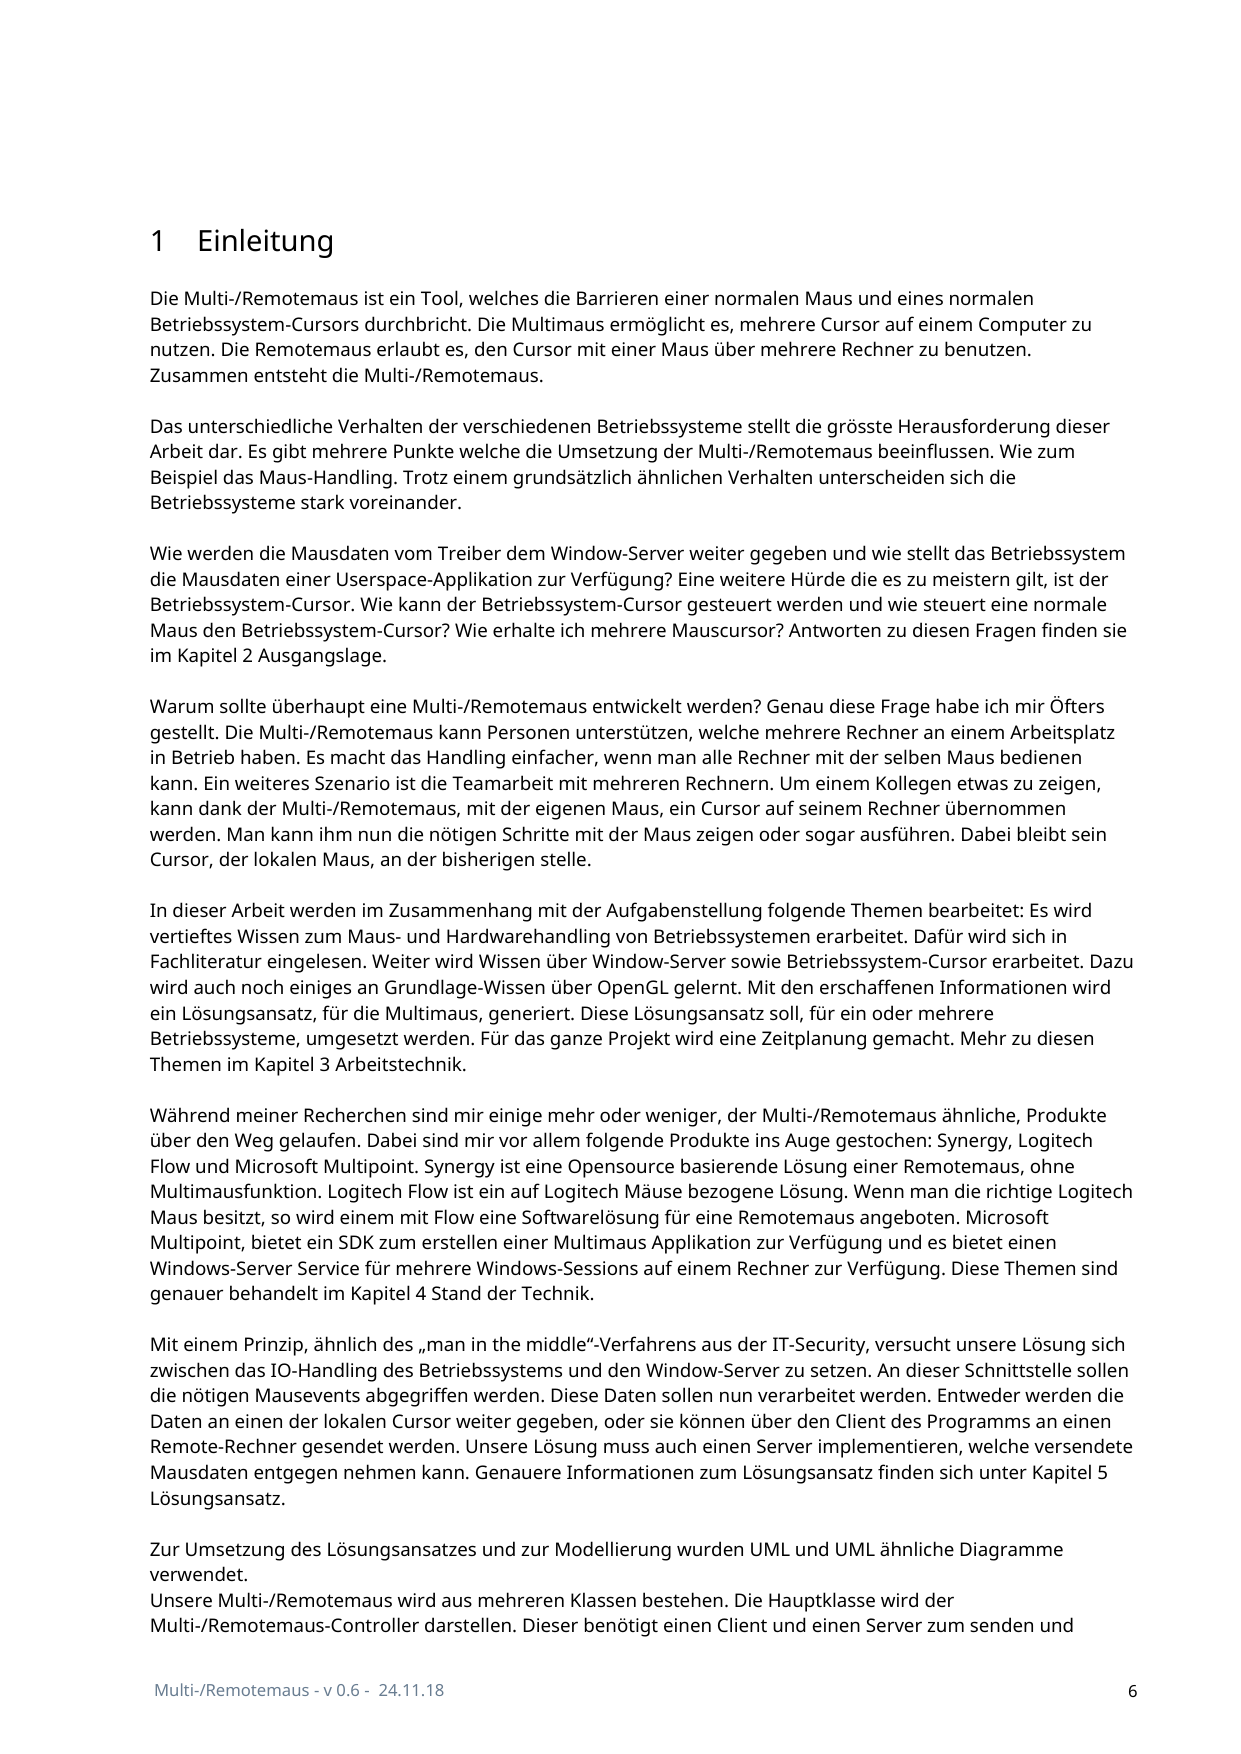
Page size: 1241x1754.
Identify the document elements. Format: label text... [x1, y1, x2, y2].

text Warum sollte überhaupt eine Multi-/Remotemaus entwickelt werden? Genau diese Frage habe ich mir Öfters gestellt. Die Multi-/Remotemaus kann Personen unterstützen, welche mehrere Rechner an einem Arbeitsplatz in Betrieb haben. Es macht das Handling einfacher, wenn man alle Rechner mit der selben Maus bedienen kann. Ein weiteres Szenario ist die Teamarbeit mit mehreren Rechnern. Um einem Kollegen etwas zu zeigen, kann dank der Multi-/Remotemaus, mit der eigenen Maus, ein Cursor auf seinem Rechner übernommen werden. Man kann ihm nun die nötigen Schritte mit der Maus zeigen oder sogar ausführen. Dabei bleibt sein Cursor, der lokalen Maus, an der bisherigen stelle. [149, 694, 1136, 872]
text Wie werden die Mausdaten vom Treiber dem Window-Server weiter gegeben und wie stellt das Betriebssystem die Mausdaten einer Userspace-Applikation zur Verfügung? Eine weitere Hürde die es zu meistern gilt, ist der Betriebssystem-Cursor. Wie kann der Betriebssystem-Cursor gesteuert werden und wie steuert eine normale Maus den Betriebssystem-Cursor? Wie erhalte ich mehrere Mauscursor? Antworten zu diesen Fragen finden sie im Kapitel 2 Ausgangslage. [149, 541, 1136, 668]
text Während meiner Recherchen sind mir einige mehr oder weniger, der Multi-/Remotemaus ähnliche, Produkte über den Weg gelaufen. Dabei sind mir vor allem folgende Produkte ins Auge gestochen: Synergy, Logitech Flow und Microsoft Multipoint. Synergy ist eine Opensource basierende Lösung einer Remotemaus, ohne Multimausfunktion. Logitech Flow ist ein auf Logitech Mäuse bezogene Lösung. Wenn man die richtige Logitech Maus besitzt, so wird einem mit Flow eine Softwarelösung für eine Remotemaus angeboten. Microsoft Multipoint, bietet ein SDK zum erstellen einer Multimaus Applikation zur Verfügung und es bietet einen Windows-Server Service für mehrere Windows-Sessions auf einem Rechner zur Verfügung. Diese Themen sind genauer behandelt im Kapitel 4 Stand der Technik. [149, 1102, 1136, 1306]
text Unsere Multi-/Remotemaus wird aus mehreren Klassen bestehen. Die Hauptklasse wird der Multi-/Remotemaus-Controller darstellen. Dieser benötigt einen Client und einen Server zum senden und [149, 1587, 1136, 1638]
text Die Multi-/Remotemaus ist ein Tool, welches die Barrieren einer normalen Maus und eines normalen Betriebssystem-Cursors durchbricht. Die Multimaus ermöglicht es, mehrere Cursor auf einem Computer zu nutzen. Die Remotemaus erlaubt es, den Cursor mit einer Maus über mehrere Rechner zu benutzen. Zusammen entsteht die Multi-/Remotemaus. [149, 285, 1136, 387]
text Zur Umsetzung des Lösungsansatzes und zur Modellierung wurden UML und UML ähnliche Diagramme verwendet. [149, 1536, 1136, 1587]
text In dieser Arbeit werden im Zusammenhang mit der Aufgabenstellung folgende Themen bearbeitet: Es wird vertieftes Wissen zum Maus- und Hardwarehandling von Betriebssystemen erarbeitet. Dafür wird sich in Fachliteratur eingelesen. Weiter wird Wissen über Window-Server sowie Betriebssystem-Cursor erarbeitet. Dazu wird auch noch einiges an Grundlage-Wissen über OpenGL gelernt. Mit den erschaffenen Informationen wird ein Lösungsansatz, für die Multimaus, generiert. Diese Lösungsansatz soll, für ein oder mehrere Betriebssysteme, umgesetzt werden. Für das ganze Projekt wird eine Zeitplanung gemacht. Mehr zu diesen Themen im Kapitel 3 Arbeitstechnik. [149, 898, 1136, 1076]
text Mit einem Prinzip, ähnlich des „man in the middle“-Verfahrens aus der IT-Security, versucht unsere Lösung sich zwischen das IO-Handling des Betriebssystems und den Window-Server zu setzen. An dieser Schnittstelle sollen die nötigen Mausevents abgegriffen werden. Diese Daten sollen nun verarbeitet werden. Entweder werden die Daten an einen der lokalen Cursor weiter gegeben, oder sie können über den Client des Programms an einen Remote-Rechner gesendet werden. Unsere Lösung muss auch einen Server implementieren, welche versendete Mausdaten entgegen nehmen kann. Genauere Informationen zum Lösungsansatz finden sich unter Kapitel 5 Lösungsansatz. [149, 1332, 1136, 1510]
text Das unterschiedliche Verhalten der verschiedenen Betriebssysteme stellt die grösste Herausforderung dieser Arbeit dar. Es gibt mehrere Punkte welche die Umsetzung der Multi-/Remotemaus beeinflussen. Wie zum Beispiel das Maus-Handling. Trotz einem grundsätzlich ähnlichen Verhalten unterscheiden sich die Betriebssysteme stark voreinander. [149, 413, 1136, 515]
subtitle Einleitung [149, 221, 1136, 260]
